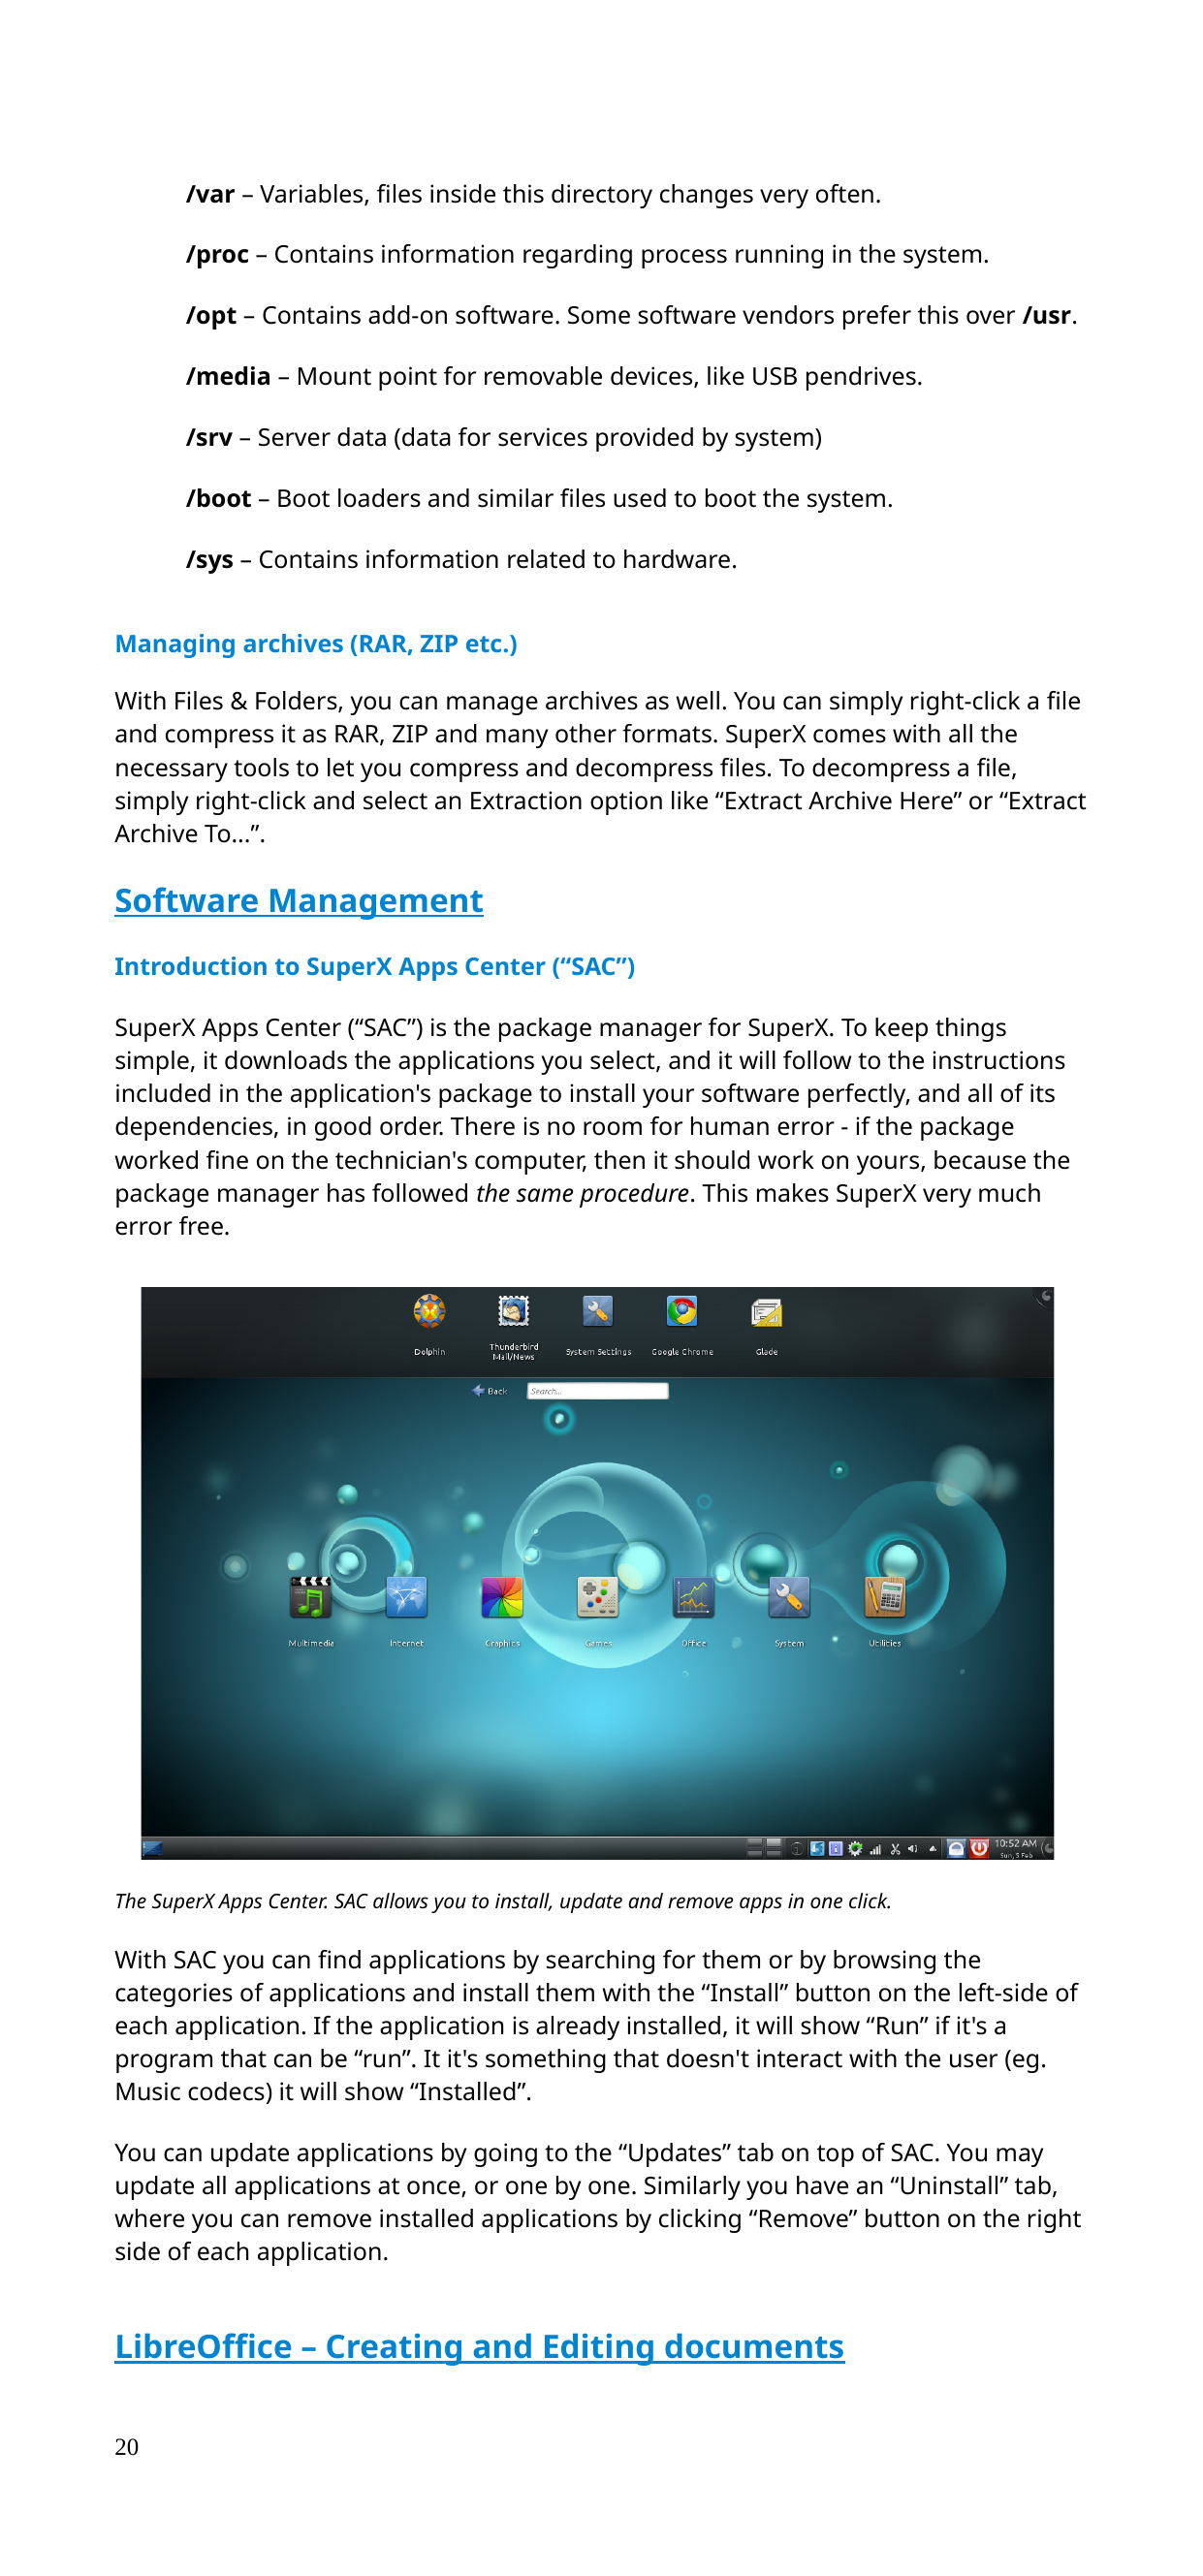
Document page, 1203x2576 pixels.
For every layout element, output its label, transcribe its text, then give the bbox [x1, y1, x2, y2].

text /var – Variables, files inside this directory changes very often. [114, 176, 1088, 209]
text /opt – Contains add-on software. Some software vendors prefer this over /usr. [114, 298, 1088, 331]
text You can update applications by going to the “Updates” tab on top of SAC. You may update all applications at once, or one by one. Similarly you have an “Uninstall” tab, where you can remove installed applications by clicking “Remove” button on the right side of each application. [114, 2136, 1088, 2268]
text /media – Mount point for removable devices, like USB pendrives. [114, 360, 1088, 393]
text /proc – Contains information regarding process running in the system. [114, 237, 1088, 270]
text With SAC you can find applications by searching for them or by browsing the categories of applications and install them with the “Install” button on the left-side of each application. If the application is already installed, it will show “Run” if it's a program that can be “run”. It it's something that doesn't interact with the user (eg. Music codecs) it will show “Installed”. [114, 1942, 1088, 2108]
text The SuperX Apps Center. SAC allows you to install, update and remove apps in one click. [114, 1887, 1088, 1915]
subtitle LibreOffice – Creating and Editing documents [114, 2324, 1088, 2368]
subtitle Managing archives (RAR, ZIP etc.) [114, 627, 1088, 660]
picture [141, 1287, 1055, 1860]
text /boot – Boot loaders and similar files used to boot the system. [114, 481, 1088, 514]
text With Files & Folders, you can manage archives as well. You can simply right-click a file and compress it as RAR, ZIP and many other formats. SuperX comes with all the necessary tools to let you compress and decompress files. To decompress a file, simply right-click and select an Extraction option like “Extract Archive Here” or “Extract Archive To...”. [114, 684, 1088, 849]
text /srv – Server data (data for services provided by system) [114, 420, 1088, 454]
text SuperX Apps Center (“SAC”) is the package manager for SuperX. To keep things simple, it downloads the applications you select, and it will follow to the instructions included in the application's package to install your software perfectly, and all of its dependencies, in good order. There is no room for human error - if the package worked fine on the technician's computer, then it should work on yours, because the package manager has followed the same procedure. This makes SuperX very much error free. [114, 1011, 1088, 1241]
text Introduction to SuperX Apps Center (“SAC”) [114, 950, 1088, 983]
text /sys – Contains information related to hardware. [114, 542, 1088, 575]
subtitle Software Management [114, 878, 1088, 922]
